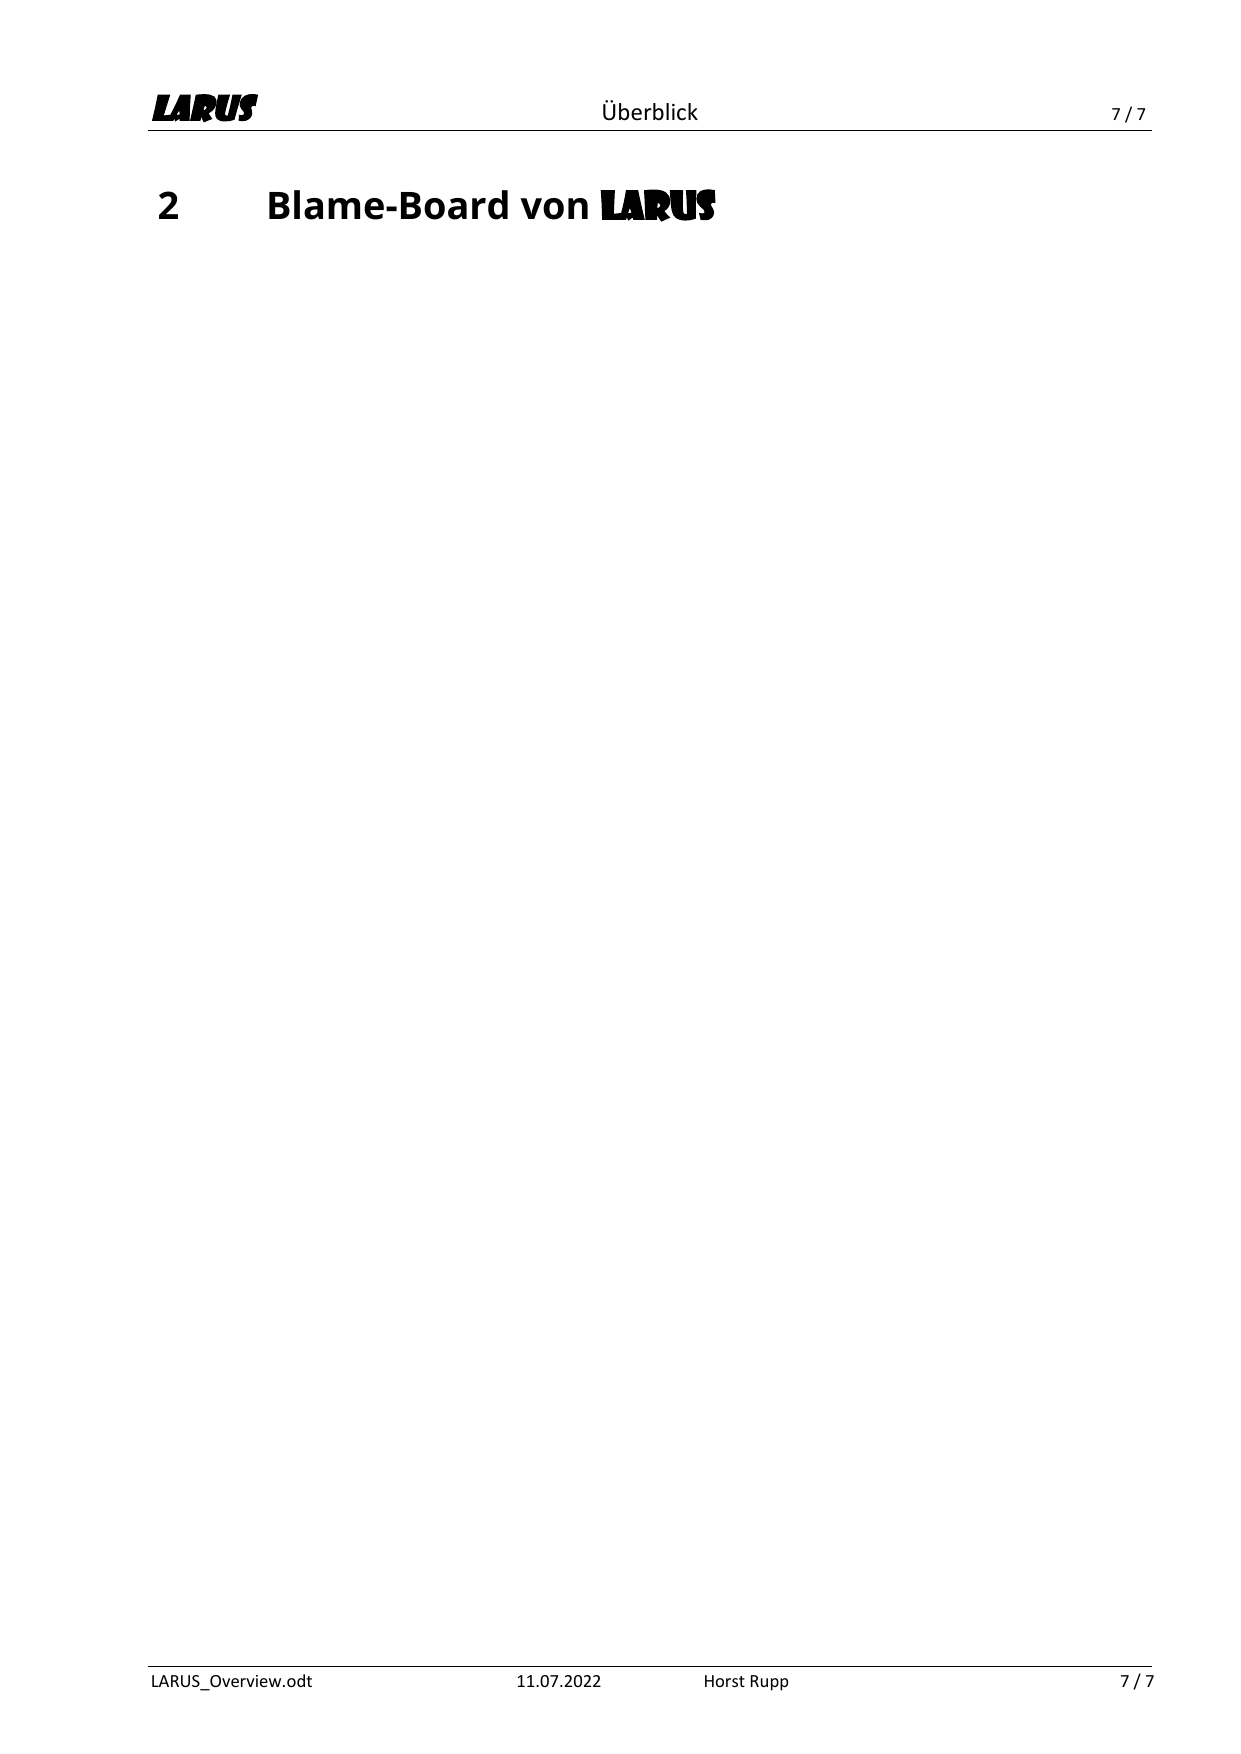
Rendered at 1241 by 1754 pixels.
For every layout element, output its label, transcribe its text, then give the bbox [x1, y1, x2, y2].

subtitle Blame-Board von Larus [148, 178, 1128, 230]
